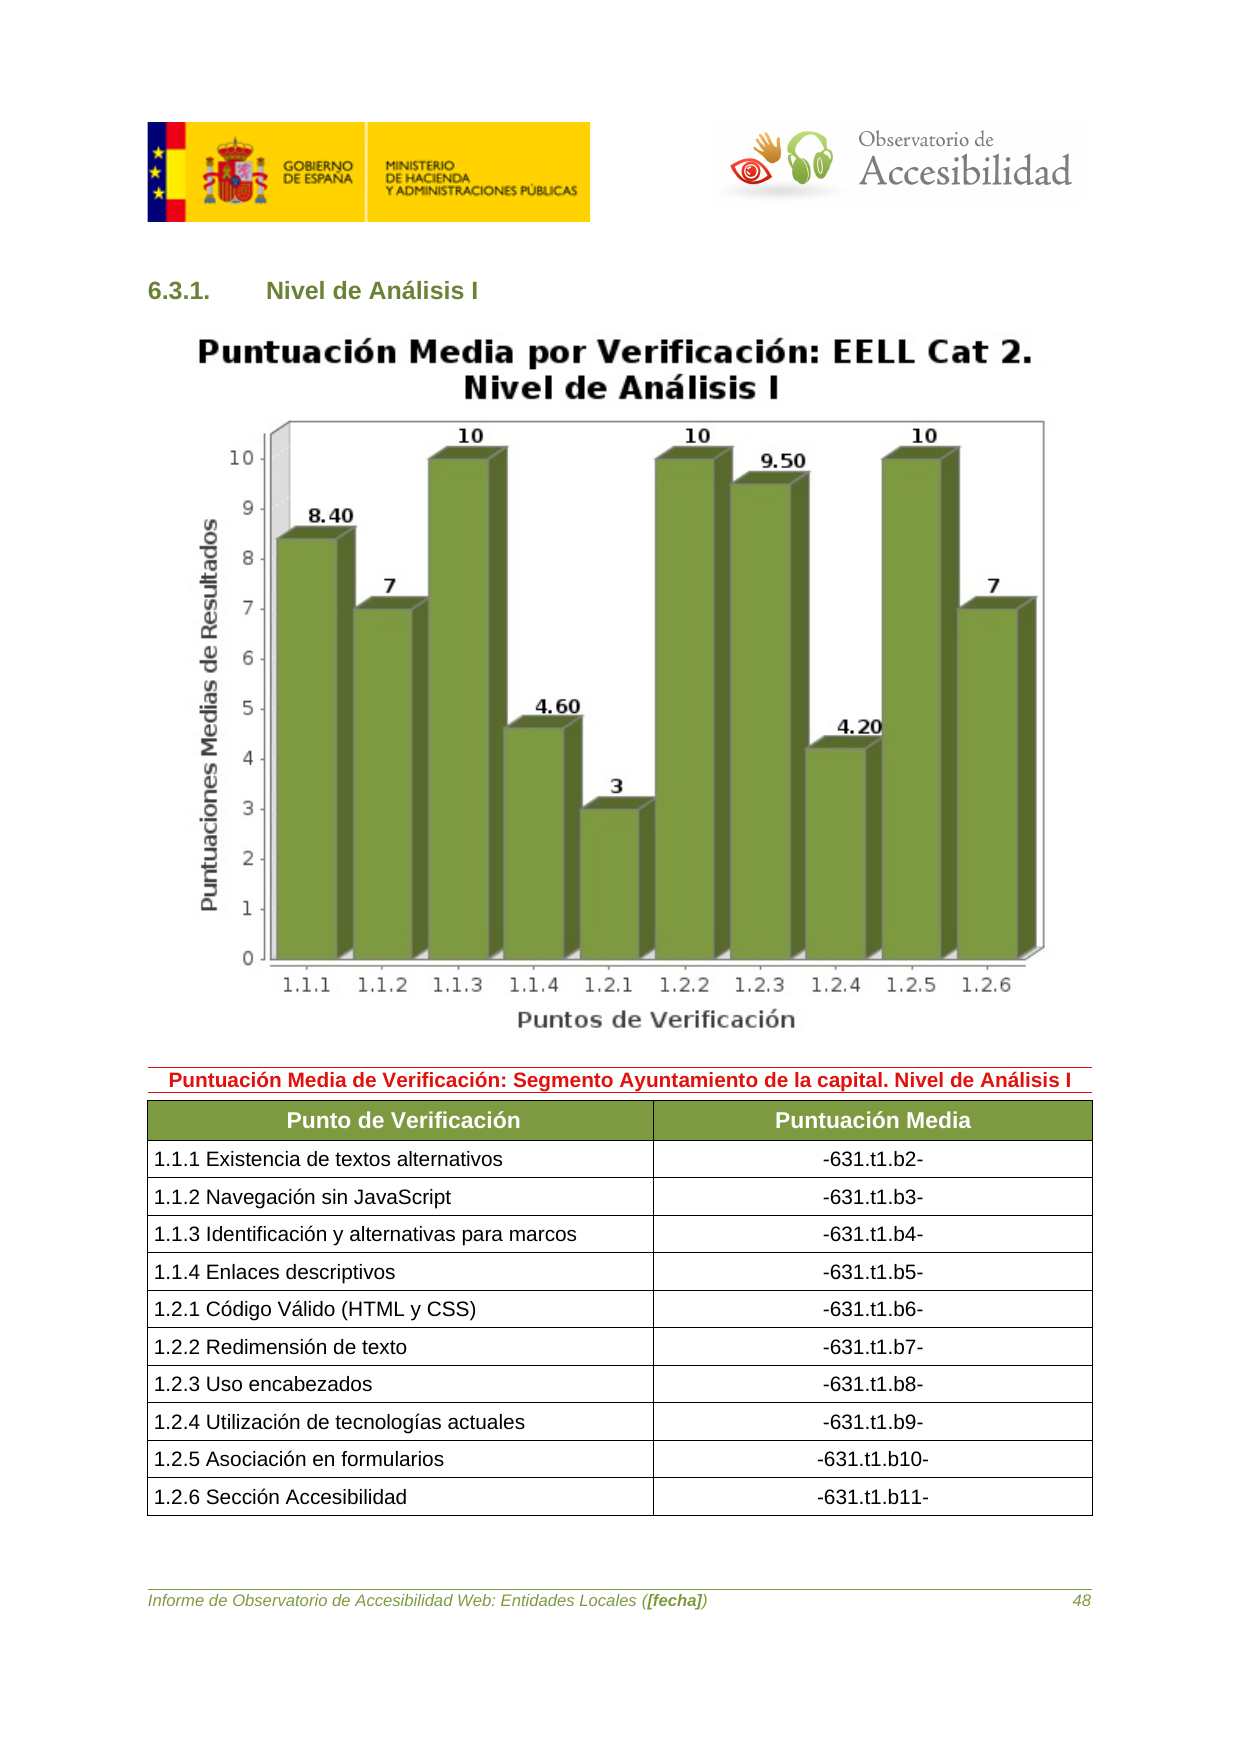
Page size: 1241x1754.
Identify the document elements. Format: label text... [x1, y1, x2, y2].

table_cell -631.t1.b4- [654, 1216, 1092, 1252]
table_cell 1.1.3 Identificación y alternativas para marcos [148, 1216, 653, 1252]
table_cell 1.2.1 Código Válido (HTML y CSS) [148, 1291, 653, 1327]
table_cell -631.t1.b8- [654, 1366, 1092, 1402]
picture [147, 122, 591, 222]
table_cell 1.2.4 Utilización de tecnologías actuales [148, 1403, 653, 1440]
table_cell -631.t1.b5- [654, 1253, 1092, 1290]
table_cell -631.t1.b7- [654, 1328, 1092, 1365]
picture [178, 332, 1062, 1042]
table_cell -631.t1.b9- [654, 1403, 1092, 1440]
table_cell 1.2.3 Uso encabezados [148, 1366, 653, 1402]
table_cell 1.1.1 Existencia de textos alternativos [148, 1141, 653, 1177]
table_cell -631.t1.b10- [654, 1441, 1092, 1477]
table_header Punto de Verificación [148, 1101, 653, 1140]
table_cell 1.1.2 Navegación sin JavaScript [148, 1178, 653, 1215]
text Puntuación Media de Verificación: Segmento Ayuntamiento de la capital. Nivel de Análisis I [148, 1068, 1092, 1092]
table_cell 1.1.4 Enlaces descriptivos [148, 1253, 653, 1290]
table_cell 1.2.6 Sección Accesibilidad [148, 1478, 653, 1515]
table_cell -631.t1.b3- [654, 1178, 1092, 1215]
table_cell -631.t1.b11- [654, 1478, 1092, 1515]
table_header Puntuación Media [654, 1101, 1092, 1140]
table_cell -631.t1.b6- [654, 1291, 1092, 1327]
table_cell -631.t1.b2- [654, 1141, 1092, 1177]
table_cell 1.2.5 Asociación en formularios [148, 1441, 653, 1477]
table_cell 1.2.2 Redimensión de texto [148, 1328, 653, 1365]
list Nivel de Análisis I [148, 276, 1092, 304]
picture [710, 122, 1086, 205]
